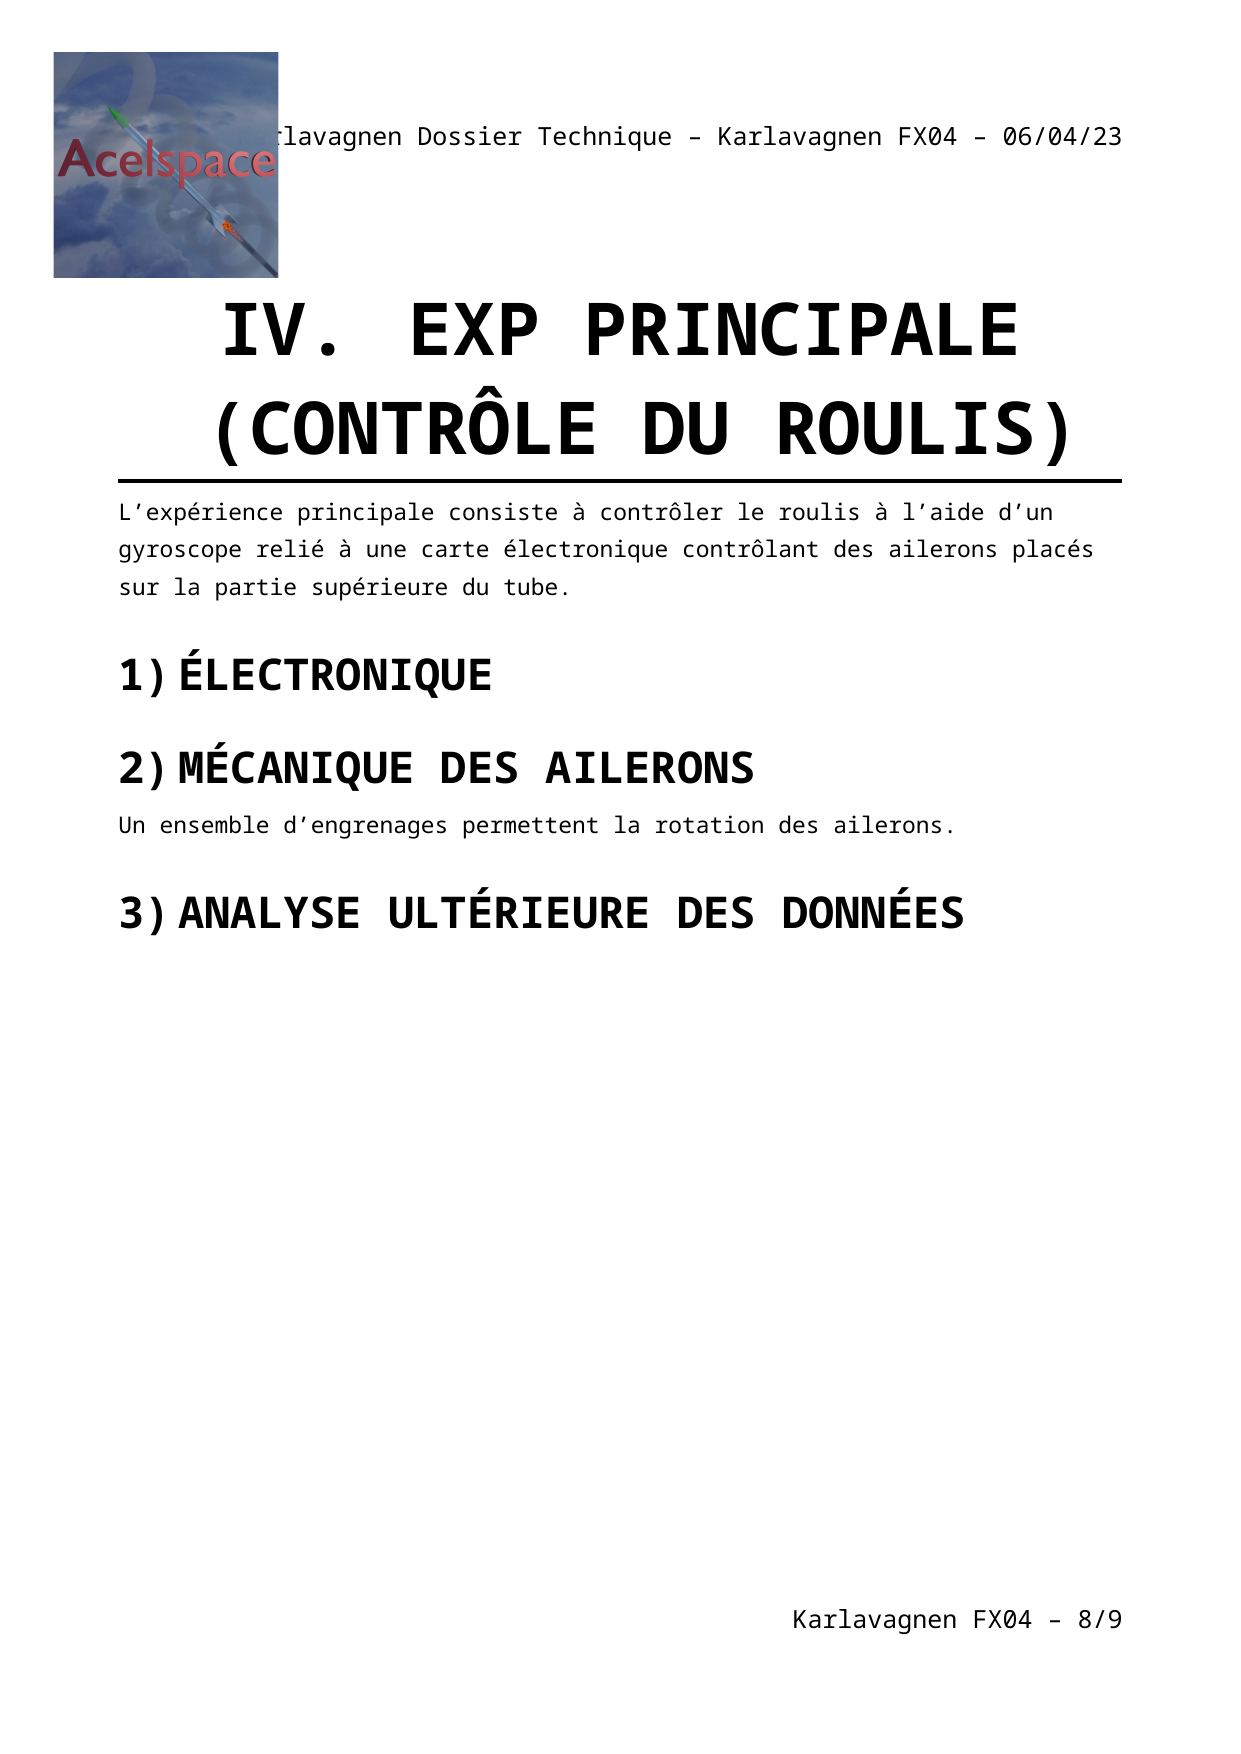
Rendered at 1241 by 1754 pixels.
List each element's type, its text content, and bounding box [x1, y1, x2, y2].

subtitle Analyse ultérieure des données [118, 881, 1122, 941]
subtitle Électronique [118, 643, 1122, 703]
text L’expérience principale consiste à contrôler le roulis à l’aide d’un gyroscope relié à une carte électronique contrôlant des ailerons placés sur la partie supérieure du tube. [118, 496, 1122, 602]
subtitle Exp principale (contrôle du roulis) [118, 207, 1122, 479]
text Un ensemble d’engrenages permettent la rotation des ailerons. [118, 808, 1122, 840]
subtitle Mécanique des ailerons [118, 736, 1122, 796]
picture [53, 52, 279, 278]
